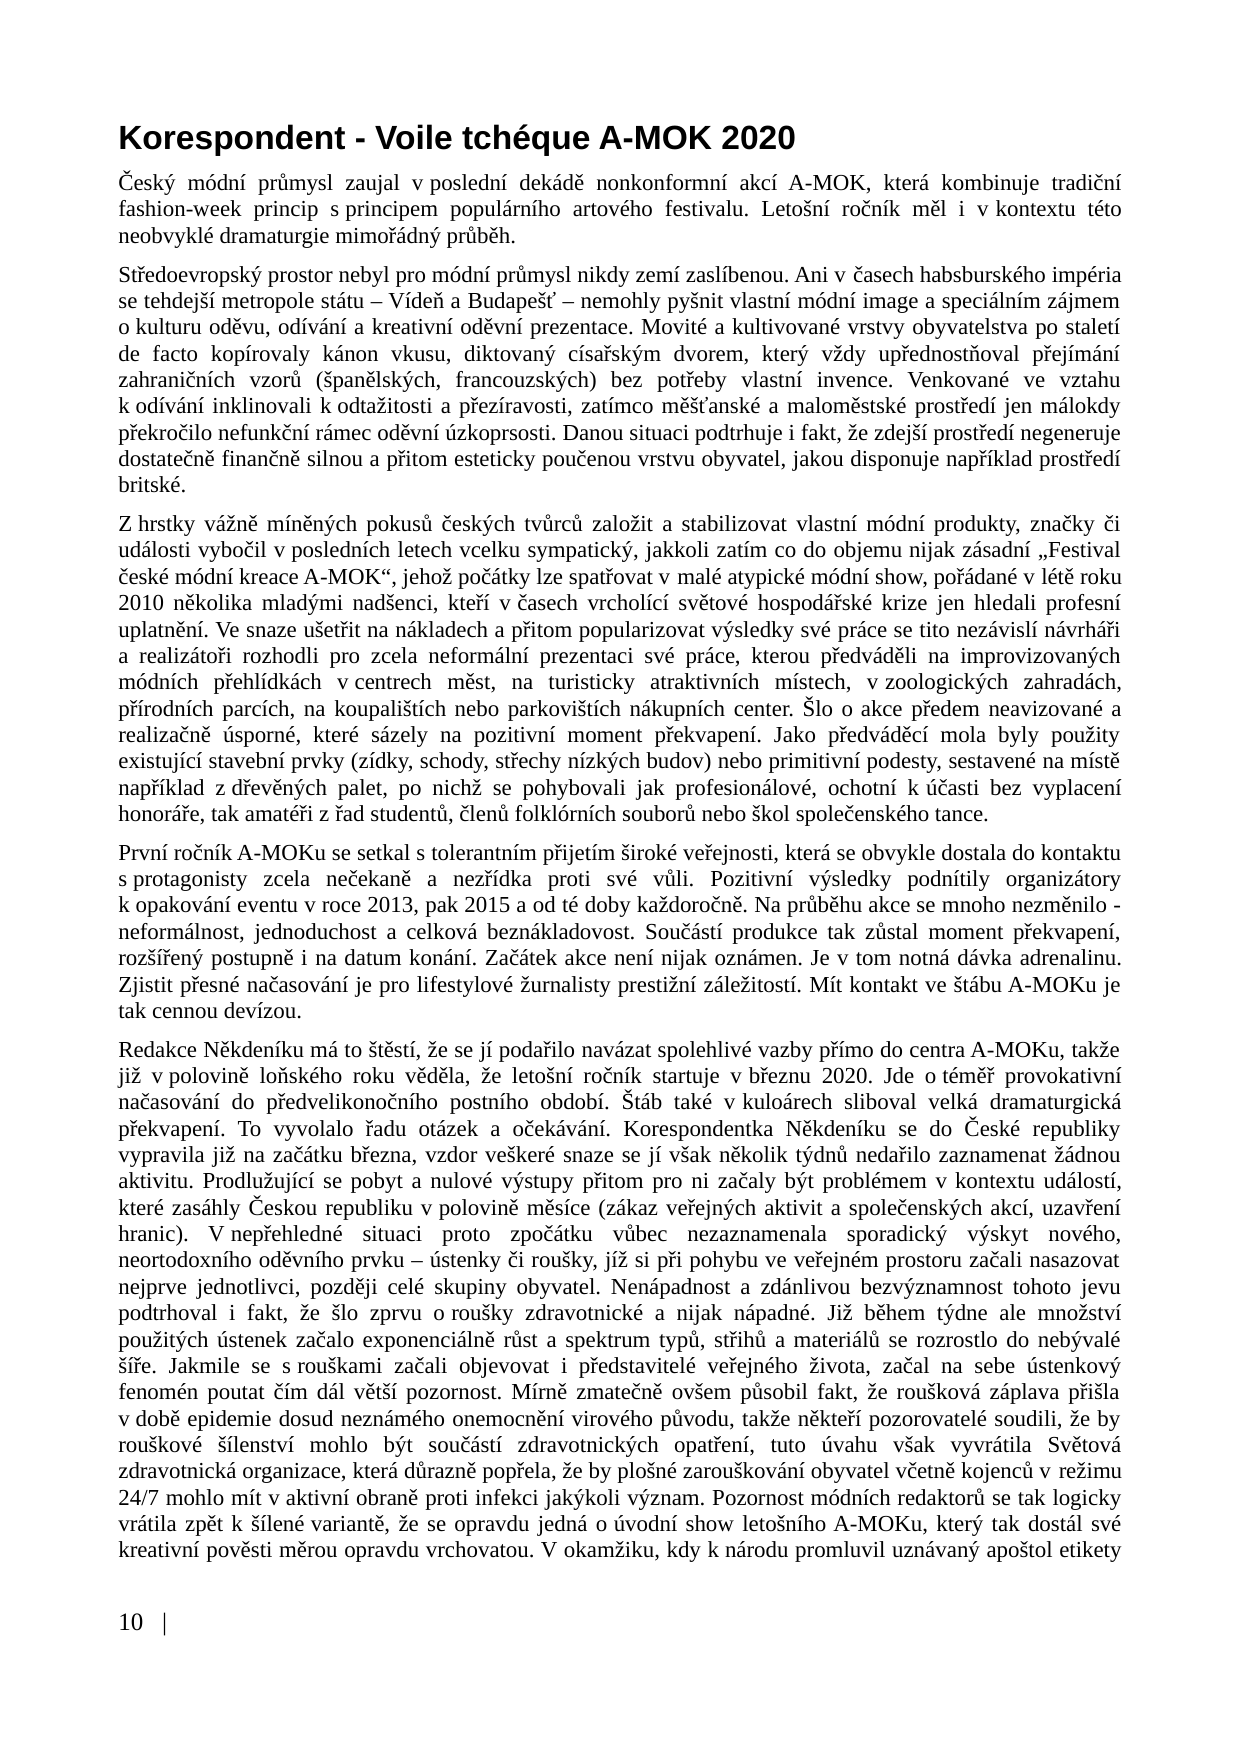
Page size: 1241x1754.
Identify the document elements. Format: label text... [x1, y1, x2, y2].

text Redakce Někdeníku má to štěstí, že se jí podařilo navázat spolehlivé vazby přímo do centra A-MOKu, takže již v polovině loňského roku věděla, že letošní ročník startuje v březnu 2020. Jde o téměř provokativní načasování do předvelikonočního postního období. Štáb také v kuloárech sliboval velká dramaturgická překvapení. To vyvolalo řadu otázek a očekávání. Korespondentka Někdeníku se do České republiky vypravila již na začátku března, vzdor veškeré snaze se jí však několik týdnů nedařilo zaznamenat žádnou aktivitu. Prodlužující se pobyt a nulové výstupy přitom pro ni začaly být problémem v kontextu událostí, které zasáhly Českou republiku v polovině měsíce (zákaz veřejných aktivit a společenských akcí, uzavření hranic). V nepřehledné situaci proto zpočátku vůbec nezaznamenala sporadický výskyt nového, neortodoxního oděvního prvku – ústenky či roušky, jíž si při pohybu ve veřejném prostoru začali nasazovat nejprve jednotlivci, později celé skupiny obyvatel. Nenápadnost a zdánlivou bezvýznamnost tohoto jevu podtrhoval i fakt, že šlo zprvu o roušky zdravotnické a nijak nápadné. Již během týdne ale množství použitých ústenek začalo exponenciálně růst a spektrum typů, střihů a materiálů se rozrostlo do nebývalé šíře. Jakmile se s rouškami začali objevovat i představitelé veřejného života, začal na sebe ústenkový fenomén poutat čím dál větší pozornost. Mírně zmatečně ovšem působil fakt, že roušková záplava přišla v době epidemie dosud neznámého onemocnění virového původu, takže někteří pozorovatelé soudili, že by rouškové šílenství mohlo být součástí zdravotnických opatření, tuto úvahu však vyvrátila Světová zdravotnická organizace, která důrazně popřela, že by plošné zarouškování obyvatel včetně kojenců v režimu 24/7 mohlo mít v aktivní obraně proti infekci jakýkoli význam. Pozornost módních redaktorů se tak logicky vrátila zpět k šílené variantě, že se opravdu jedná o úvodní show letošního A-MOKu, který tak dostál své kreativní pověsti měrou opravdu vrchovatou. V okamžiku, kdy k národu promluvil uznávaný apoštol etikety [118, 1036, 1122, 1563]
text První ročník A-MOKu se setkal s tolerantním přijetím široké veřejnosti, která se obvykle dostala do kontaktu s protagonisty zcela nečekaně a nezřídka proti své vůli. Pozitivní výsledky podnítily organizátory k opakování eventu v roce 2013, pak 2015 a od té doby každoročně. Na průběhu akce se mnoho nezměnilo - neformálnost, jednoduchost a celková beznákladovost. Součástí produkce tak zůstal moment překvapení, rozšířený postupně i na datum konání. Začátek akce není nijak oznámen. Je v tom notná dávka adrenalinu. Zjistit přesné načasování je pro lifestylové žurnalisty prestižní záležitostí. Mít kontakt ve štábu A-MOKu je tak cennou devízou. [118, 839, 1122, 1023]
text Středoevropský prostor nebyl pro módní průmysl nikdy zemí zaslíbenou. Ani v časech habsburského impéria se tehdejší metropole státu – Vídeň a Budapešť – nemohly pyšnit vlastní módní image a speciálním zájmem o kulturu oděvu, odívání a kreativní oděvní prezentace. Movité a kultivované vrstvy obyvatelstva po staletí de facto kopírovaly kánon vkusu, diktovaný císařským dvorem, který vždy upřednostňoval přejímání zahraničních vzorů (španělských, francouzských) bez potřeby vlastní invence. Venkované ve vztahu k odívání inklinovali k odtažitosti a přezíravosti, zatímco měšťanské a maloměstské prostředí jen málokdy překročilo nefunkční rámec oděvní úzkoprsosti. Danou situaci podtrhuje i fakt, že zdejší prostředí negeneruje dostatečně finančně silnou a přitom esteticky poučenou vrstvu obyvatel, jakou disponuje například prostředí britské. [118, 261, 1122, 498]
subtitle Korespondent - Voile tchéque A-MOK 2020 [118, 118, 1122, 157]
text Český módní průmysl zaujal v poslední dekádě nonkonformní akcí A-MOK, která kombinuje tradiční fashion-week princip s principem populárního artového festivalu. Letošní ročník měl i v kontextu této neobvyklé dramaturgie mimořádný průběh. [118, 169, 1122, 248]
text Z hrstky vážně míněných pokusů českých tvůrců založit a stabilizovat vlastní módní produkty, značky či události vybočil v posledních letech vcelku sympatický, jakkoli zatím co do objemu nijak zásadní „Festival české módní kreace A-MOK“, jehož počátky lze spatřovat v malé atypické módní show, pořádané v létě roku 2010 několika mladými nadšenci, kteří v časech vrcholící světové hospodářské krize jen hledali profesní uplatnění. Ve snaze ušetřit na nákladech a přitom popularizovat výsledky své práce se tito nezávislí návrháři a realizátoři rozhodli pro zcela neformální prezentaci své práce, kterou předváděli na improvizovaných módních přehlídkách v centrech měst, na turisticky atraktivních místech, v zoologických zahradách, přírodních parcích, na koupalištích nebo parkovištích nákupních center. Šlo o akce předem neavizované a realizačně úsporné, které sázely na pozitivní moment překvapení. Jako předváděcí mola byly použity existující stavební prvky (zídky, schody, střechy nízkých budov) nebo primitivní podesty, sestavené na místě například z dřevěných palet, po nichž se pohybovali jak profesionálové, ochotní k účasti bez vyplacení honoráře, tak amatéři z řad studentů, členů folklórních souborů nebo škol společenského tance. [118, 510, 1122, 826]
